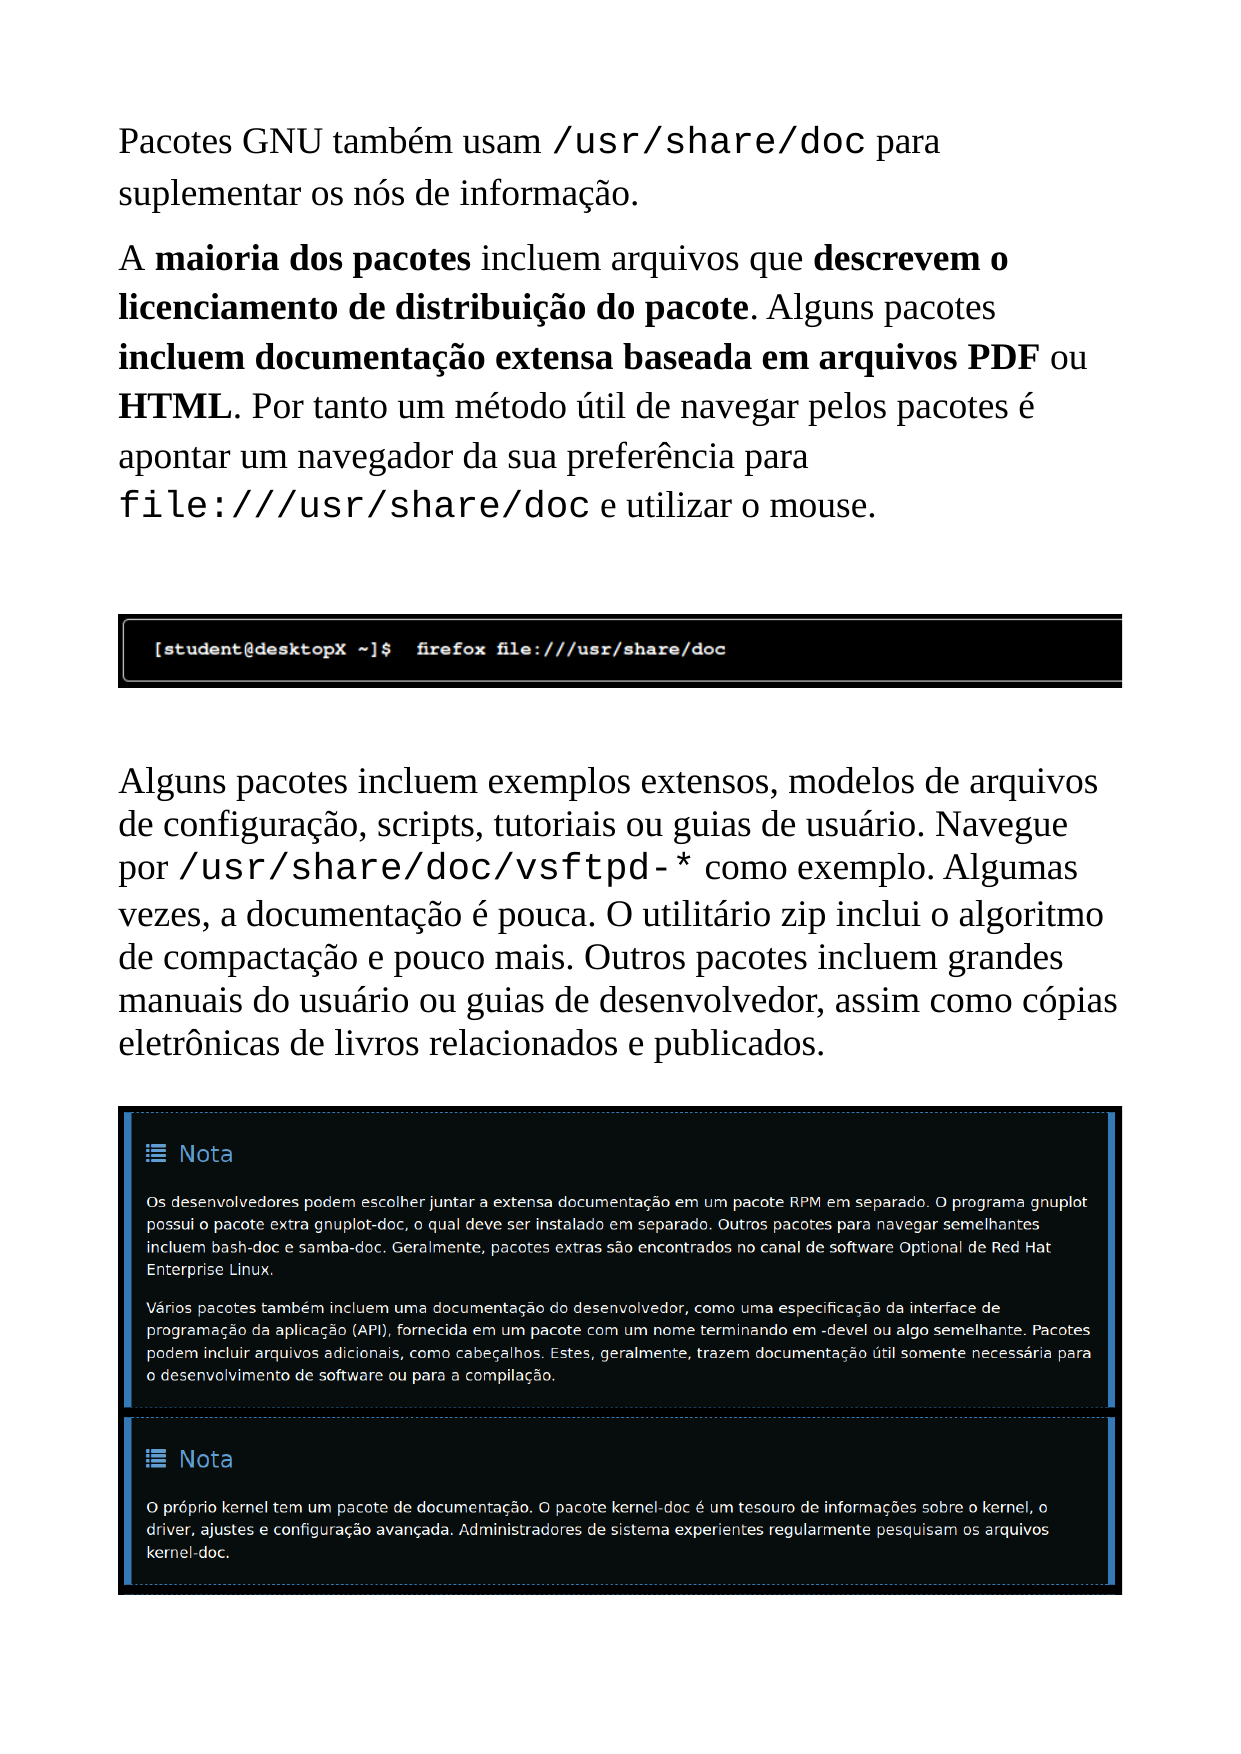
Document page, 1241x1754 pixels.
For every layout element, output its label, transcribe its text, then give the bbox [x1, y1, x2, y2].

text A maioria dos pacotes incluem arquivos que descrevem o licenciamento de distribuição do pacote. Alguns pacotes incluem documentação extensa baseada em arquivos PDF ou HTML. Por tanto um método útil de navegar pelos pacotes é apontar um navegador da sua preferência para file:///usr/share/doc e utilizar o mouse. [118, 235, 1122, 529]
text Pacotes GNU também usam /usr/share/doc para suplementar os nós de informação. [118, 118, 1122, 214]
picture [118, 1106, 1123, 1595]
picture [118, 614, 1123, 688]
text Alguns pacotes incluem exemplos extensos, modelos de arquivos de configuração, scripts, tutoriais ou guias de usuário. Navegue por /usr/share/doc/vsftpd-* como exemplo. Algumas vezes, a documentação é pouca. O utilitário zip inclui o algoritmo de compactação e pouco mais. Outros pacotes incluem grandes manuais do usuário ou guias de desenvolvedor, assim como cópias eletrônicas de livros relacionados e publicados. [118, 758, 1122, 1063]
